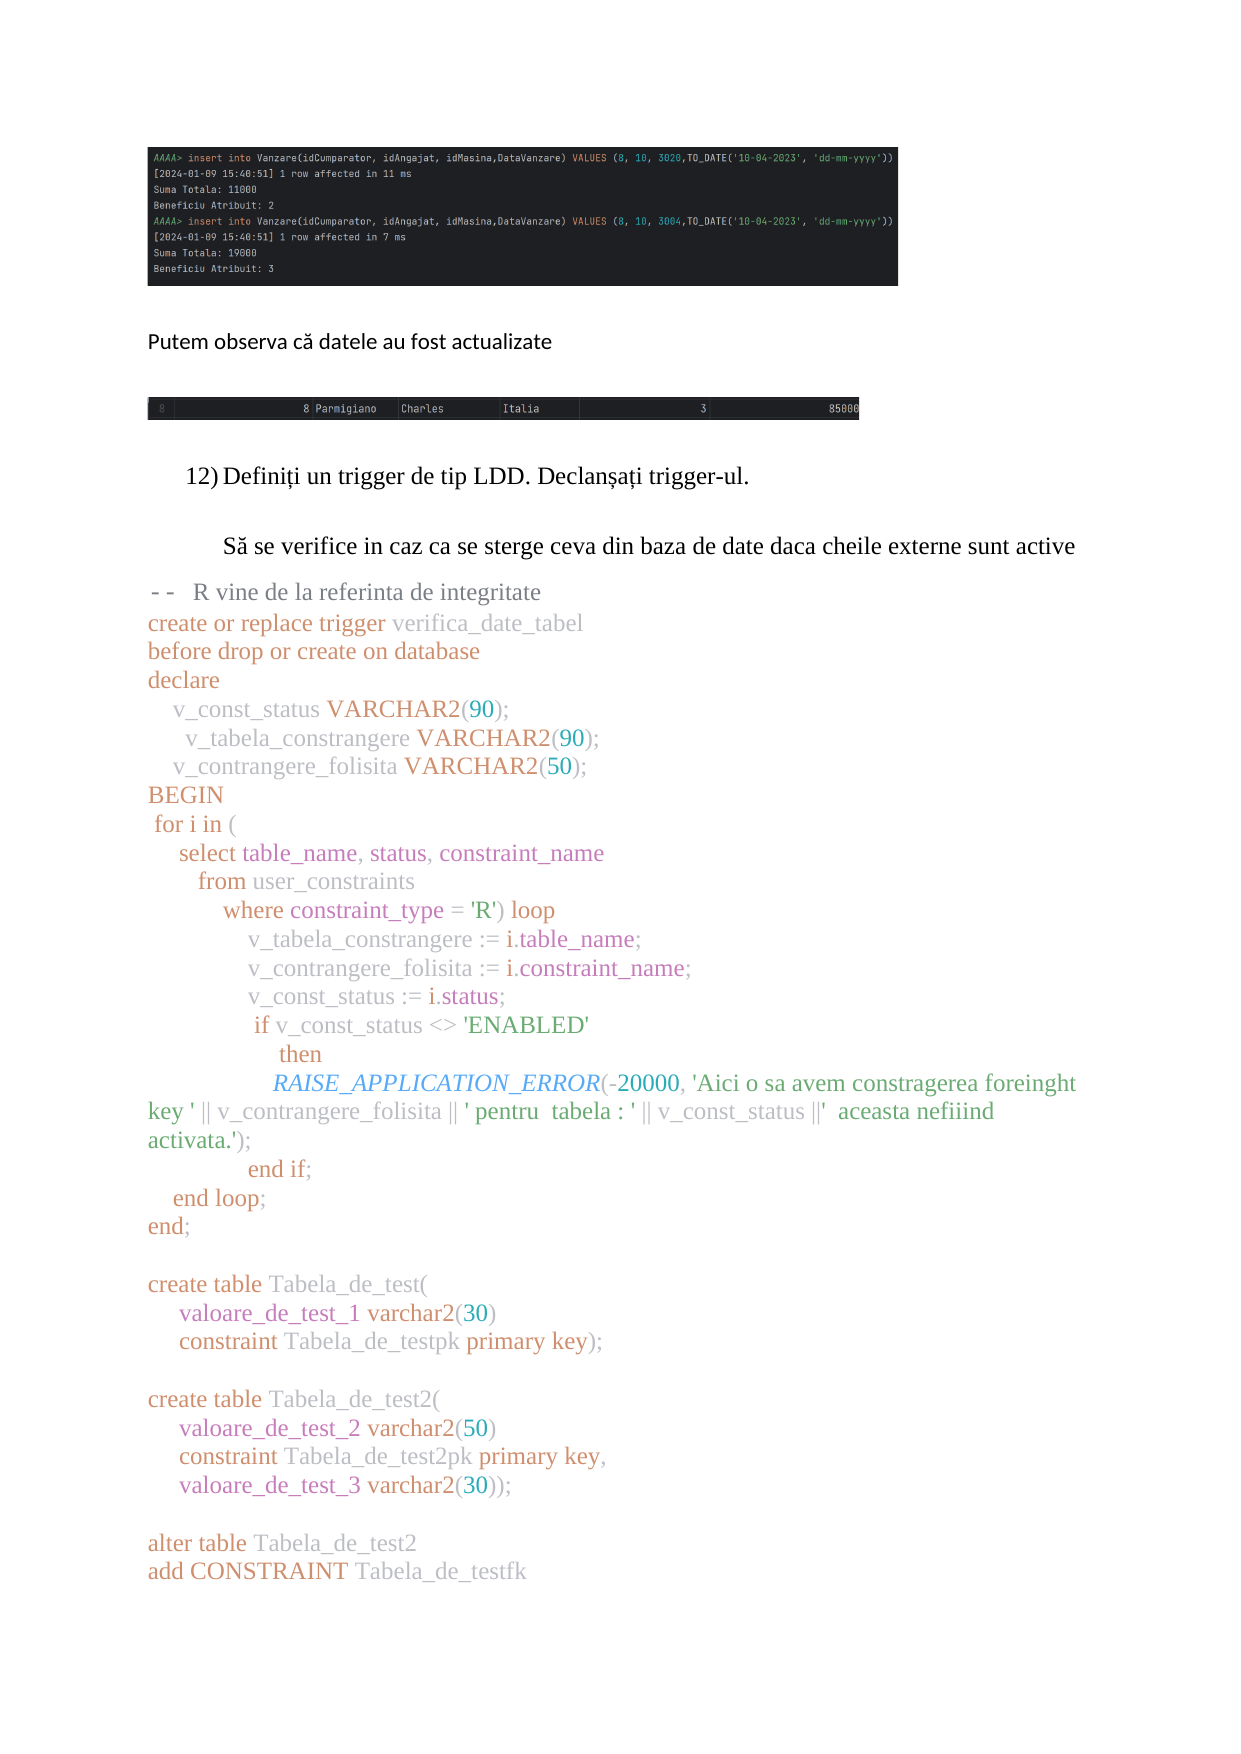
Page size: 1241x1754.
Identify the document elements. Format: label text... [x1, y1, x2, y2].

text Putem observa că datele au fost actualizate [148, 327, 1093, 355]
list Definiți un trigger de tip LDD. Declanșați trigger-ul. [185, 461, 1093, 490]
text -- R vine de la referinta de integritate create or replace trigger verifica_date_tabel before drop or create on database declare v_const_status VARCHAR2(90); v_tabela_constrangere VARCHAR2(90); v_contrangere_folisita VARCHAR2(50); BEGIN for i in ( select table_name, status, constraint_name from user_constraints where constraint_type = 'R') loop v_tabela_constrangere := i.table_name; v_contrangere_folisita := i.constraint_name; v_const_status := i.status; if v_const_status <> 'ENABLED' then RAISE_APPLICATION_ERROR(-20000, 'Aici o sa avem constragerea foreinght key ' || v_contrangere_folisita || ' pentru tabela : ' || v_const_status ||' aceasta nefiiind activata.'); end if; end loop; end; create table Tabela_de_test( valoare_de_test_1 varchar2(30) constraint Tabela_de_testpk primary key); create table Tabela_de_test2( valoare_de_test_2 varchar2(50) constraint Tabela_de_test2pk primary key, valoare_de_test_3 varchar2(30)); alter table Tabela_de_test2 add CONSTRAINT Tabela_de_testfk [148, 577, 1093, 1585]
list Să se verifice in caz ca se sterge ceva din baza de date daca cheile externe sunt active [223, 531, 1093, 560]
